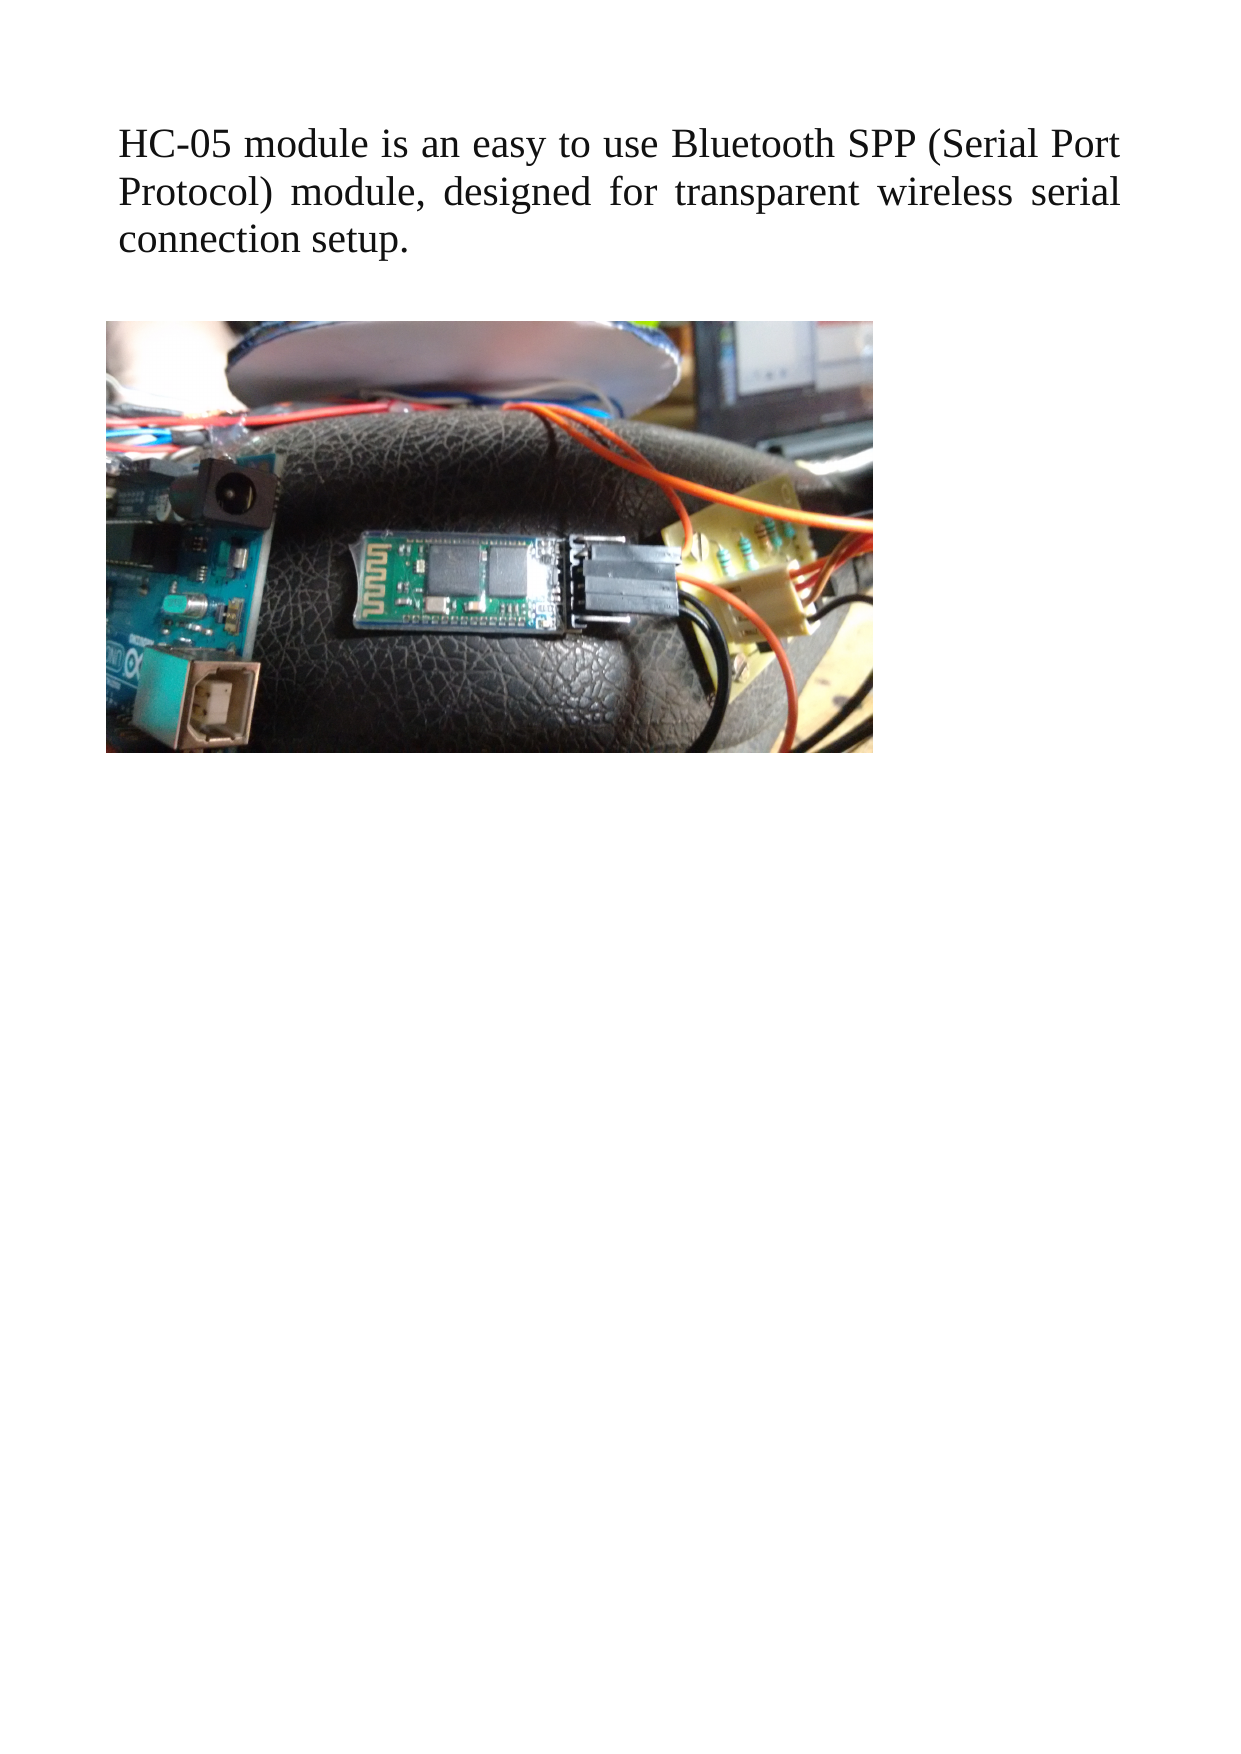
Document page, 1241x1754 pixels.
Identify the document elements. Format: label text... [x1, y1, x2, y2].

picture [106, 321, 873, 753]
text HC-05 module is an easy to use Bluetooth SPP (Serial Port Protocol) module, designed for transparent wireless serial connection setup. [118, 118, 1122, 262]
